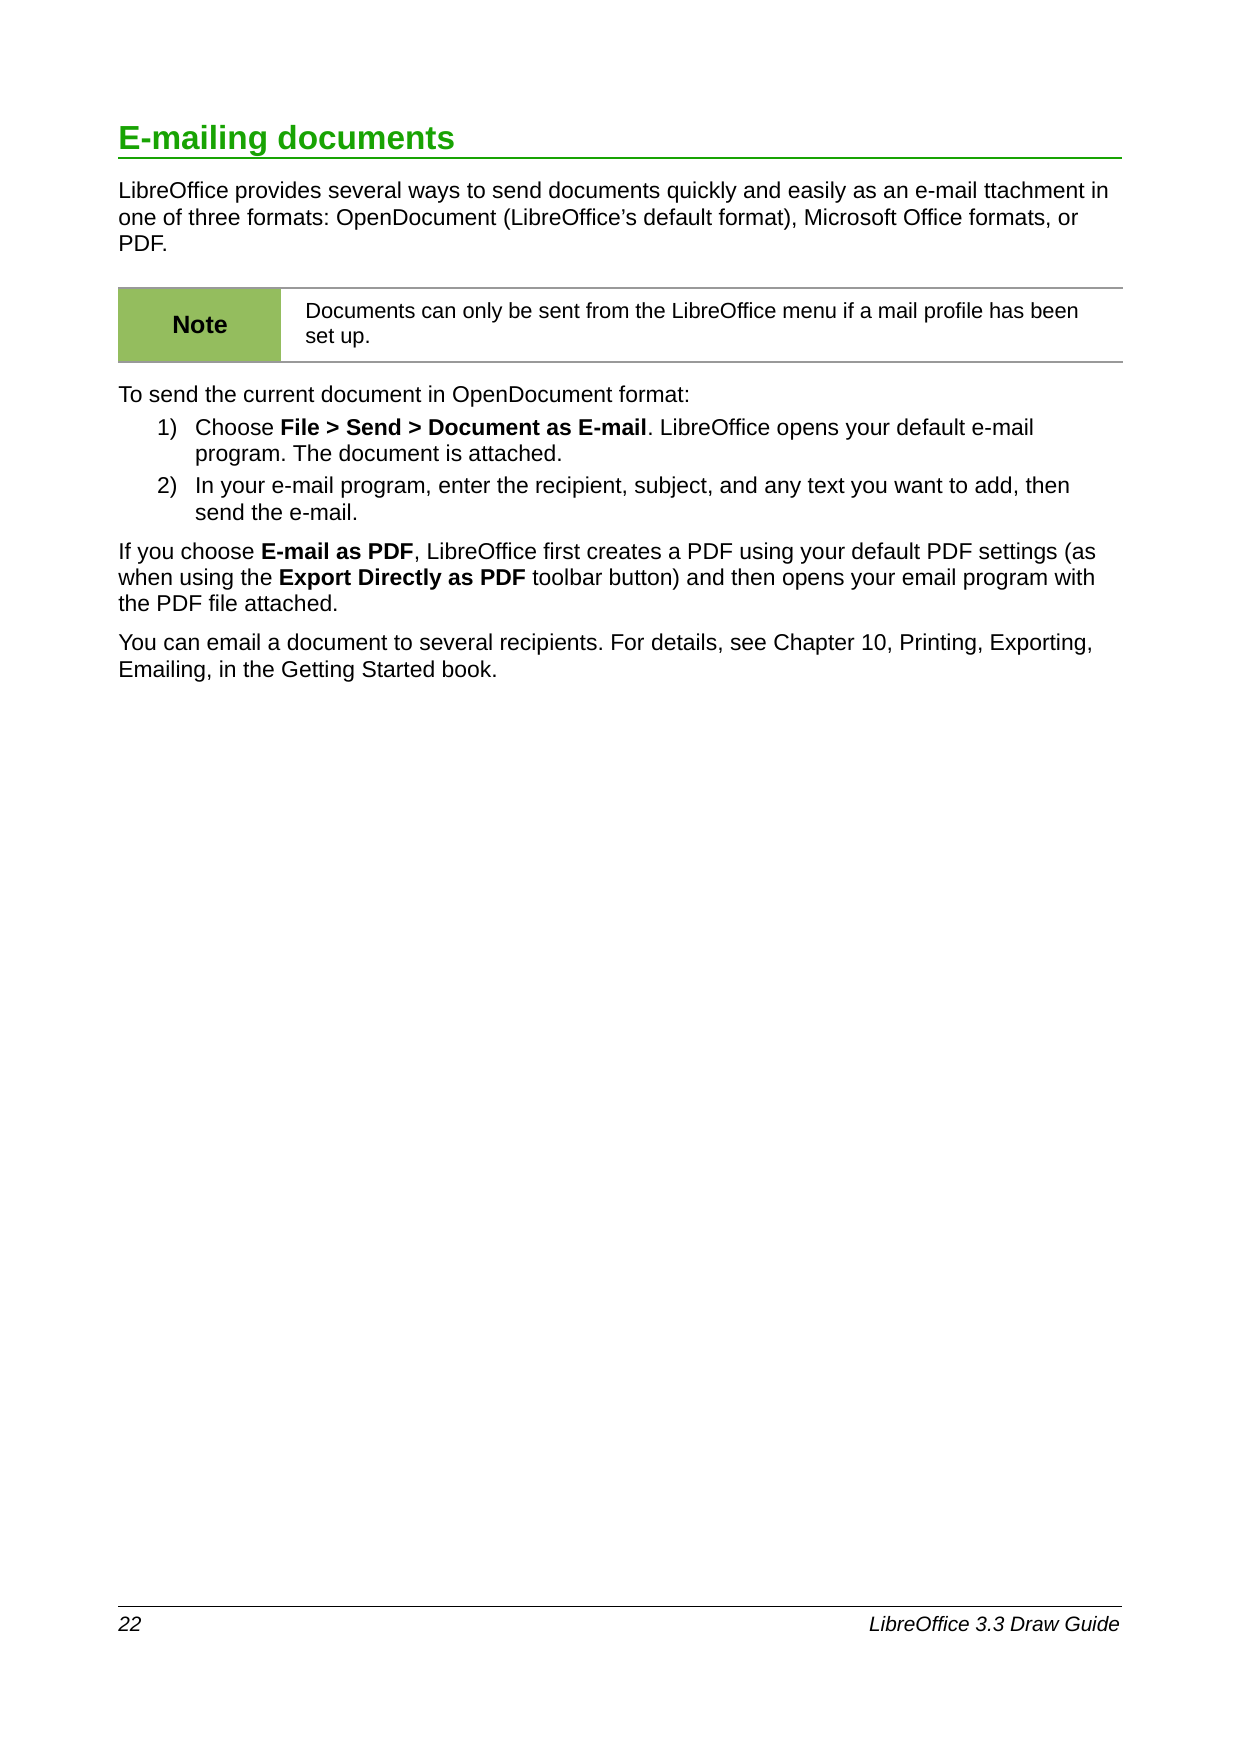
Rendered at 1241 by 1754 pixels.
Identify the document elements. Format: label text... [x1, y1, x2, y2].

text If you choose E-mail as PDF, LibreOffice first creates a PDF using your default PDF settings (as when using the Export Directly as PDF toolbar button) and then opens your email program with the PDF file attached. [118, 538, 1122, 617]
list To send the current document in OpenDocument format: [118, 381, 1122, 407]
table_header Documents can only be sent from the LibreOffice menu if a mail profile has been set up. [281, 289, 1122, 361]
text You can email a document to several recipients. For details, see Chapter 10, Printing, Exporting, Emailing, in the Getting Started book. [118, 629, 1122, 682]
text LibreOffice provides several ways to send documents quickly and easily as an e-mail ttachment in one of three formats: OpenDocument (LibreOffice’s default format), Microsoft Office formats, or PDF. [118, 177, 1122, 257]
subtitle E-mailing documents [118, 118, 1122, 157]
table_header Note [118, 289, 281, 361]
list In your e-mail program, enter the recipient, subject, and any text you want to add, then send the e-mail. [177, 472, 1122, 525]
list Choose File > Send > Document as E-mail. LibreOffice opens your default e-mail program. The document is attached. [177, 413, 1122, 466]
